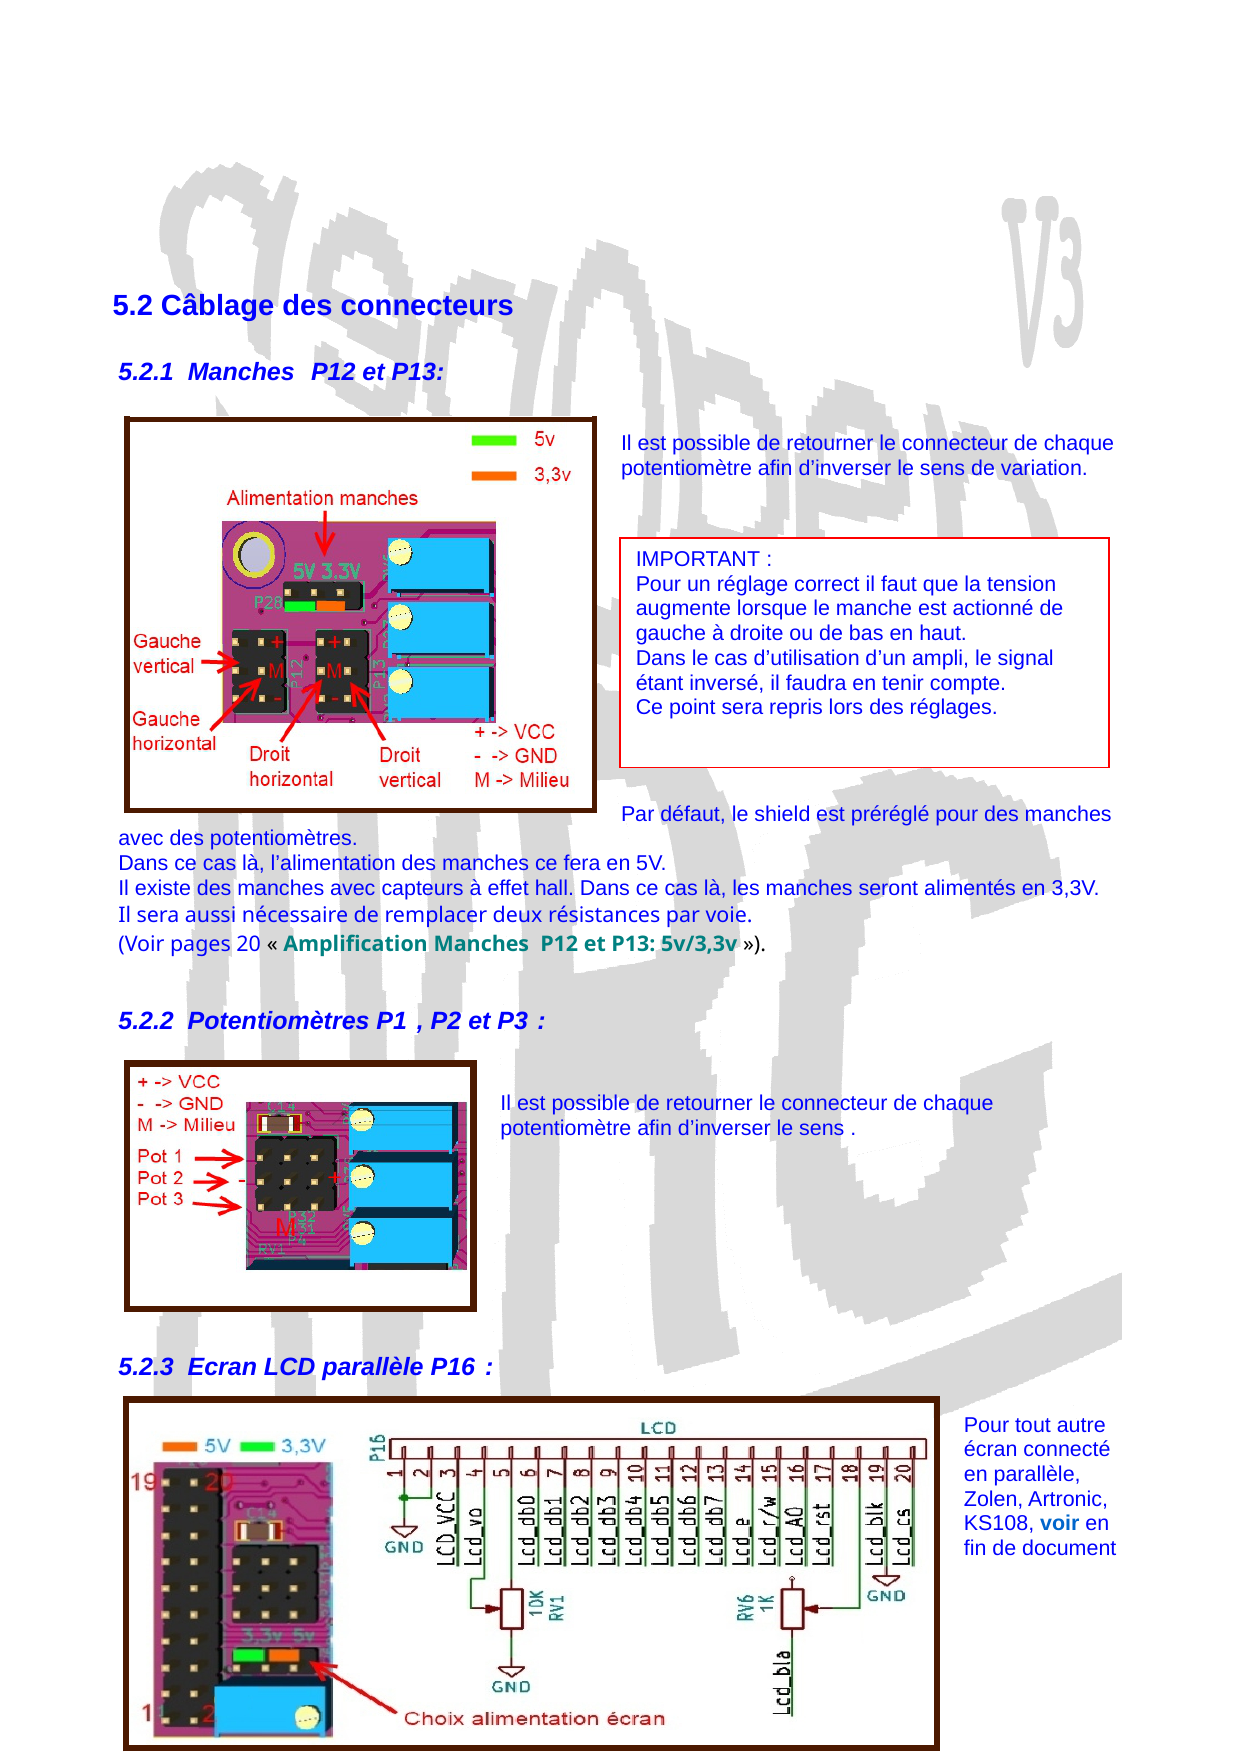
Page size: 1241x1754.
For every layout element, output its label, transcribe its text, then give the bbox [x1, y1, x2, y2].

text Par défaut, le shield est préréglé pour des manches avec des potentiomètres. [118, 801, 1122, 850]
text Il est possible de retourner le connecteur de chaque potentiomètre afin d’inverser le sens de variation. [597, 431, 1122, 480]
text Il est possible de retourner le connecteur de chaque potentiomètre afin d’inverser le sens . [477, 1090, 1122, 1140]
text IMPORTANT : [636, 546, 1093, 571]
subtitle 5.2.1 Manches P12 et P13: [118, 356, 1122, 385]
text Il sera aussi nécessaire de remplacer deux résistances par voie. [118, 899, 1122, 929]
text Dans ce cas là, l’alimentation des manches ce fera en 5V. [118, 850, 1122, 875]
text Pour tout autre écran connecté en parallèle, Zolen, Artronic, KS108, voir en fin de document [940, 1412, 1122, 1560]
text Pour un réglage correct il faut que la tension augmente lorsque le manche est actionné de gauche à droite ou de bas en haut. [636, 571, 1093, 645]
text (Voir pages 20 « Amplification Manches P12 et P13: 5v/3,3v »). [118, 929, 1122, 958]
subtitle 5.2.3 Ecran LCD parallèle P16 : [118, 1352, 1122, 1381]
picture [129, 1403, 934, 1745]
text Ce point sera repris lors des réglages. [636, 694, 1093, 719]
subtitle 5.2.2 Potentiomètres P1 , P2 et P3 : [118, 1006, 1122, 1034]
text Il existe des manches avec capteurs à effet hall. Dans ce cas là, les manches seront alimentés en 3,3V. [118, 875, 1122, 899]
text Dans le cas d’utilisation d’un ampli, le signal étant inversé, il faudra en tenir compte. [636, 645, 1093, 694]
subtitle 5.2 Câblage des connecteurs [112, 287, 1122, 321]
